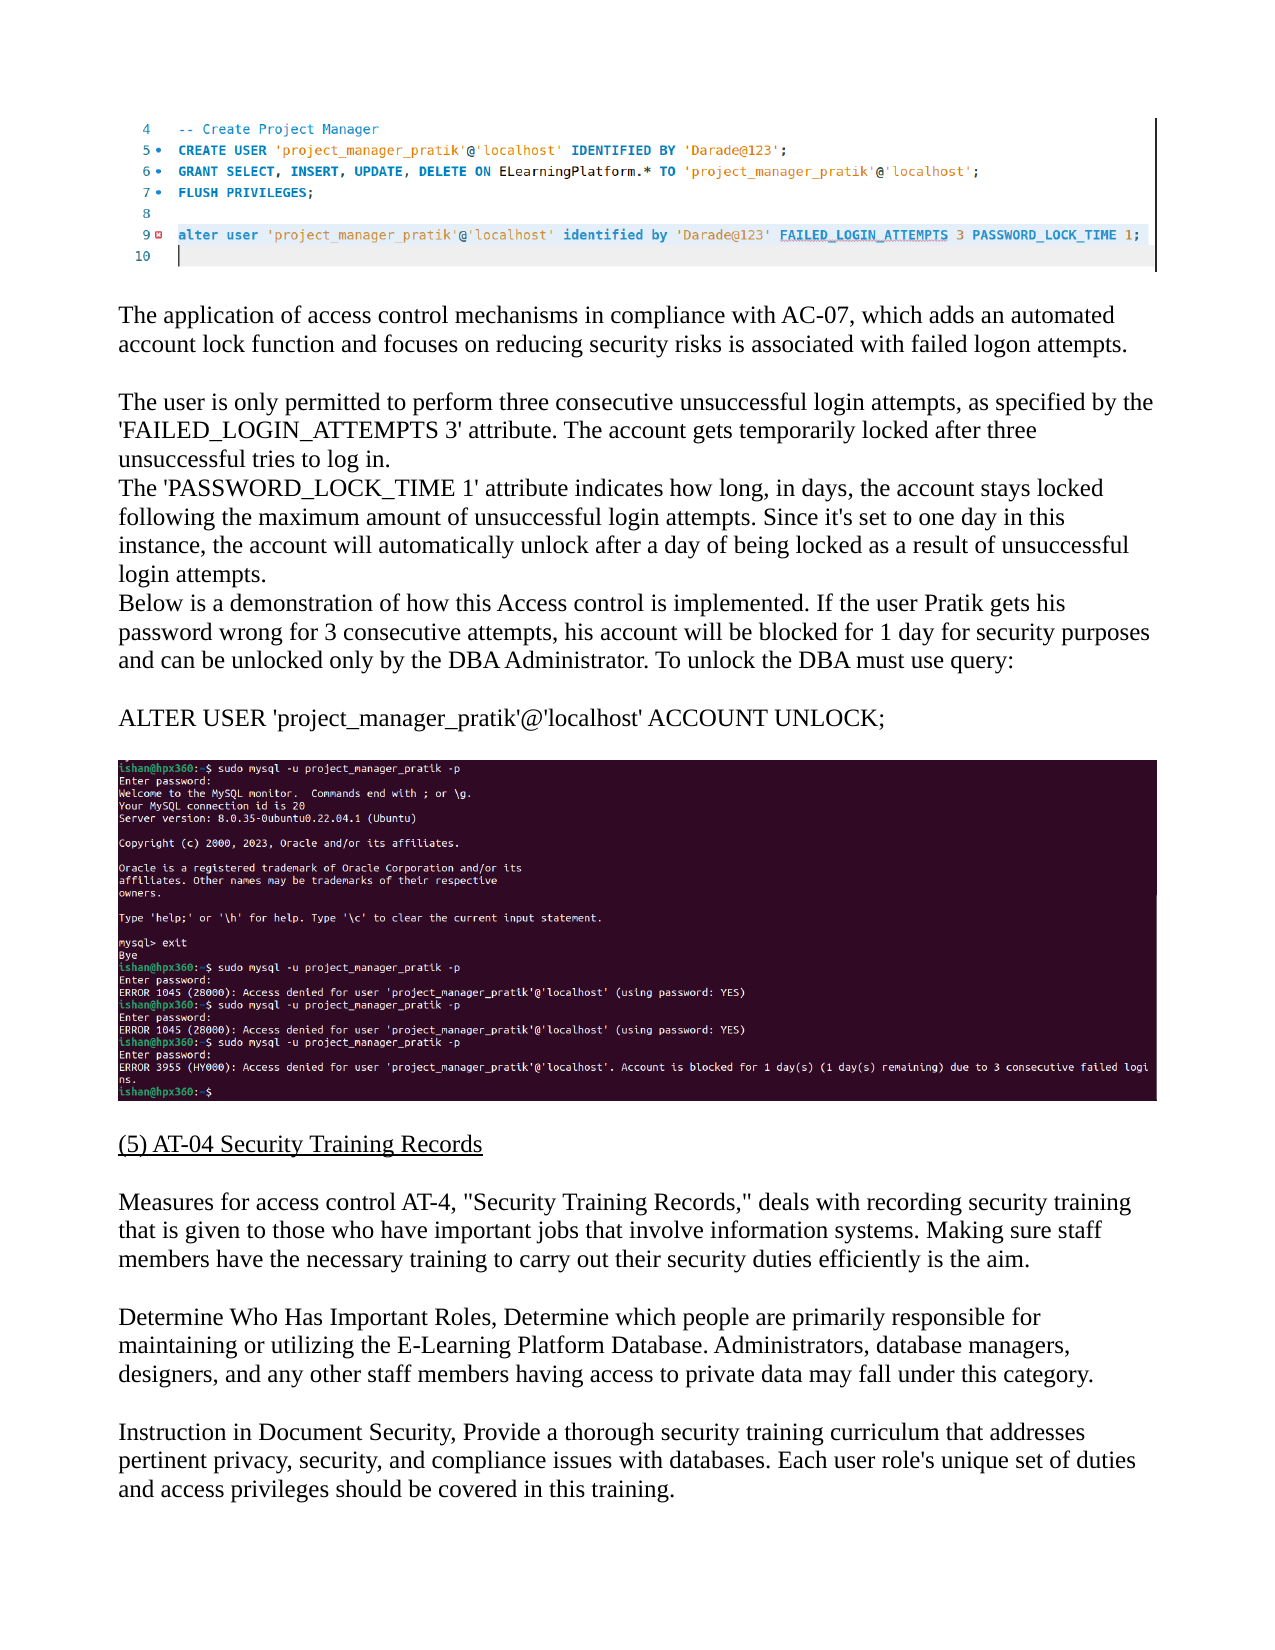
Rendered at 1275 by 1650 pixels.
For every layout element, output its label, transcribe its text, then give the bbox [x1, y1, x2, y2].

text ALTER USER 'project_manager_pratik'@'localhost' ACCOUNT UNLOCK; [118, 703, 1157, 732]
text Instruction in Document Security, Provide a thorough security training curriculum that addresses pertinent privacy, security, and compliance issues with databases. Each user role's unique set of duties and access privileges should be covered in this training. [118, 1417, 1157, 1503]
text Measures for access control AT-4, "Security Training Records," deals with recording security training that is given to those who have important jobs that involve information systems. Making sure staff members have the necessary training to carry out their security duties efficiently is the aim. [118, 1187, 1157, 1273]
text (5) AT-04 Security Training Records [118, 1129, 1157, 1158]
text The application of access control mechanisms in compliance with AC-07, which adds an automated account lock function and focuses on reducing security risks is associated with failed logon attempts. [118, 301, 1157, 358]
text Below is a demonstration of how this Access control is implemented. If the user Pratik gets his password wrong for 3 consecutive attempts, his account will be blocked for 1 day for security purposes and can be unlocked only by the DBA Administrator. To unlock the DBA must use query: [118, 588, 1157, 674]
text The 'PASSWORD_LOCK_TIME 1' attribute indicates how long, in days, the account stays locked following the maximum amount of unsuccessful login attempts. Since it's set to one day in this instance, the account will automatically unlock after a day of being locked as a result of unsuccessful login attempts. [118, 473, 1157, 588]
text Determine Who Has Important Roles, Determine which people are primarily responsible for maintaining or utilizing the E-Learning Platform Database. Administrators, database managers, designers, and any other staff members having access to private data may fall under this category. [118, 1302, 1157, 1388]
text The user is only permitted to perform three consecutive unsuccessful login attempts, as specified by the 'FAILED_LOGIN_ATTEMPTS 3' attribute. The account gets temporarily locked after three unsuccessful tries to log in. [118, 387, 1157, 473]
